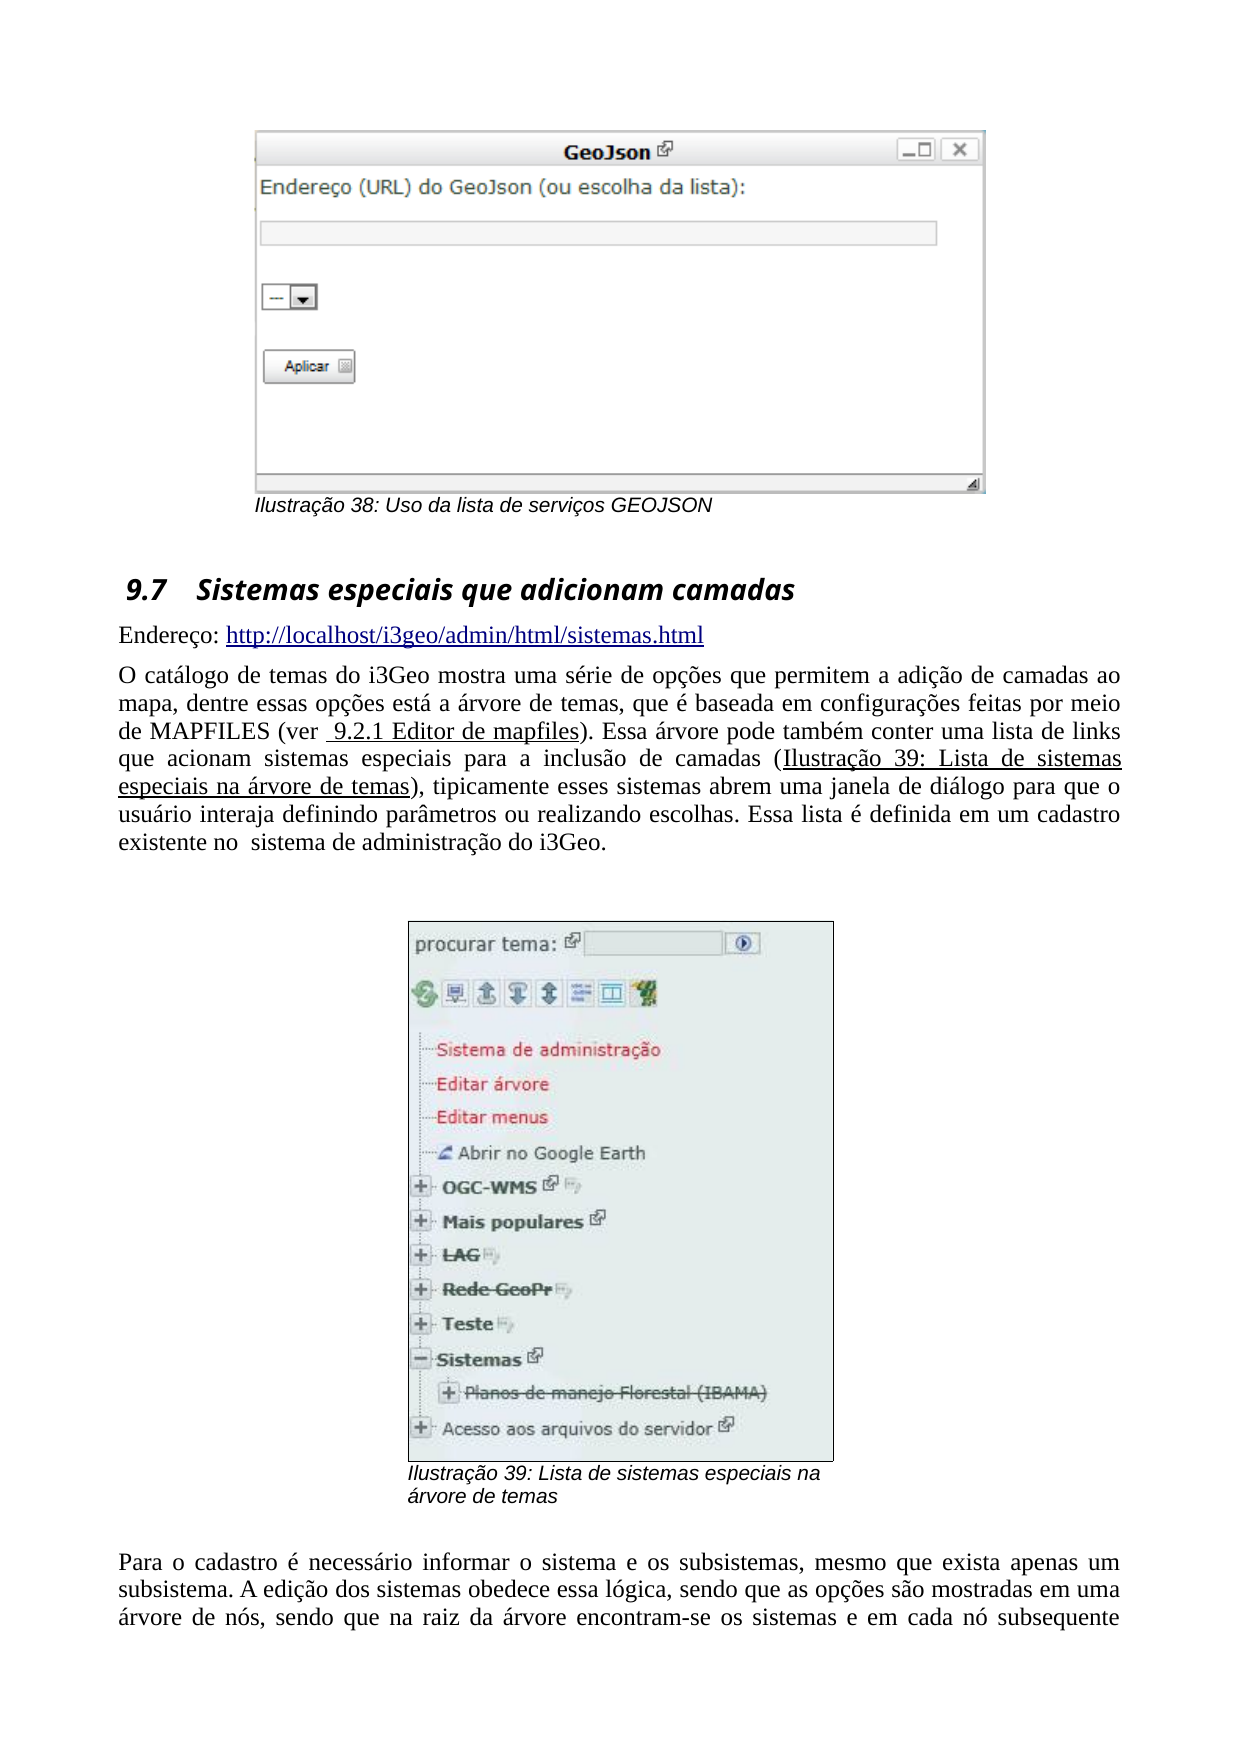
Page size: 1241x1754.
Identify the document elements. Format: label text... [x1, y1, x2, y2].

picture [409, 922, 833, 1461]
text O catálogo de temas do i3Geo mostra uma série de opções que permitem a adição de camadas ao mapa, dentre essas opções está a árvore de temas, que é baseada em configurações feitas por meio de MAPFILES (ver 9.2.2Editor de mapfiles). Essa árvore pode também conter uma lista de links que acionam sistemas especiais para a inclusão de camadas (Ilustração 39: Lista de sistemas especiais na árvore de temas), tipicamente esses sistemas abrem uma janela de diálogo para que o usuário interaja definindo parâmetros ou realizando escolhas. Essa lista é definida em um cadastro existente no sistema de administração do i3Geo. [118, 661, 1122, 855]
text Ilustração 38: Uso da lista de serviços GEOJSON [254, 494, 986, 516]
text Endereço: http://localhost/i3geo/admin/html/sistemas.html [118, 621, 1122, 649]
picture [254, 130, 986, 494]
text Ilustração 39: Lista de sistemas especiais na árvore de temas [407, 1462, 832, 1508]
subtitle Sistemas especiais que adicionam camadas [118, 569, 1122, 609]
text Para o cadastro é necessário informar o sistema e os subsistemas, mesmo que exista apenas um subsistema. A edição dos sistemas obedece essa lógica, sendo que as opções são mostradas em uma árvore de nós, sendo que na raiz da árvore encontram-se os sistemas e em cada nó subsequente [118, 1548, 1122, 1631]
